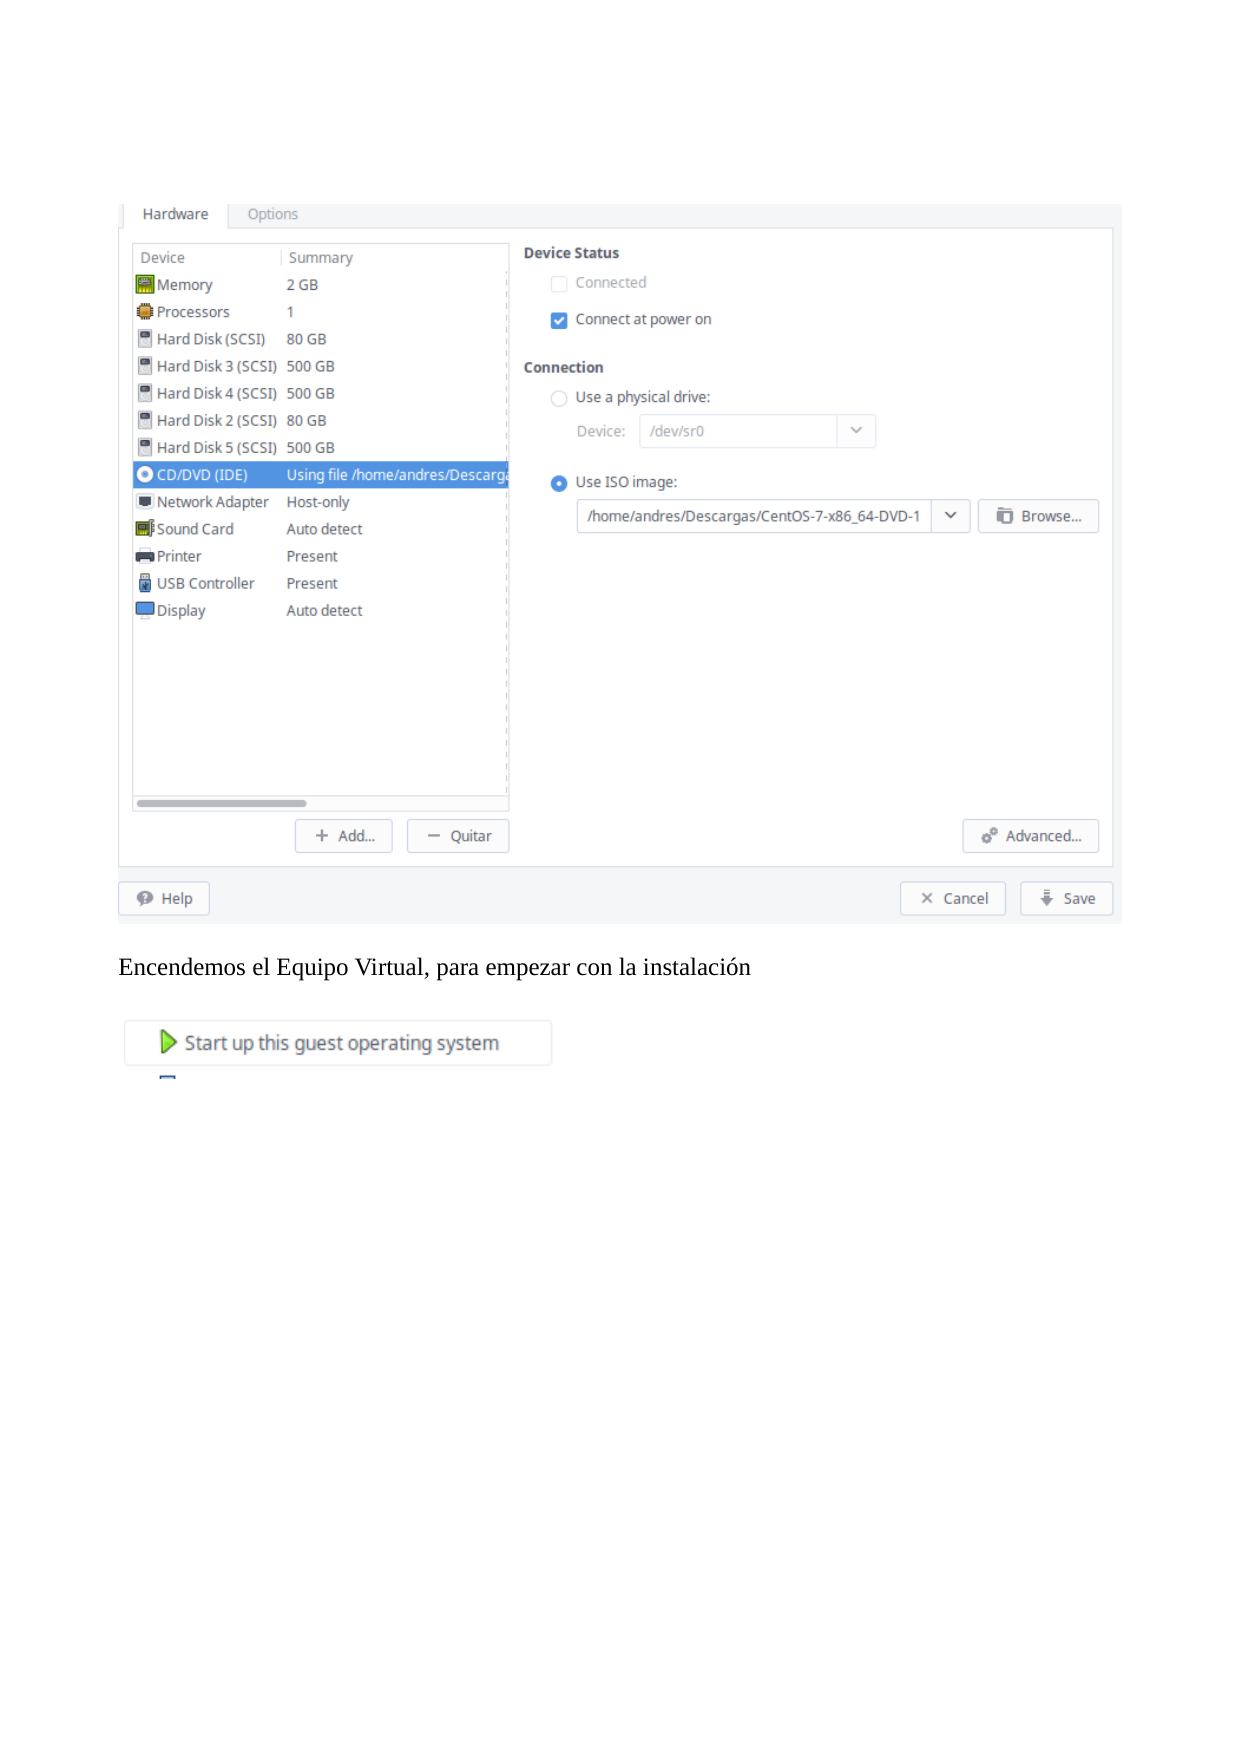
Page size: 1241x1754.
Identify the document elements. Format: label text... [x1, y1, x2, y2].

text Encendemos el Equipo Virtual, para empezar con la instalación [118, 952, 1122, 981]
picture [118, 204, 1123, 924]
picture [124, 1009, 573, 1079]
